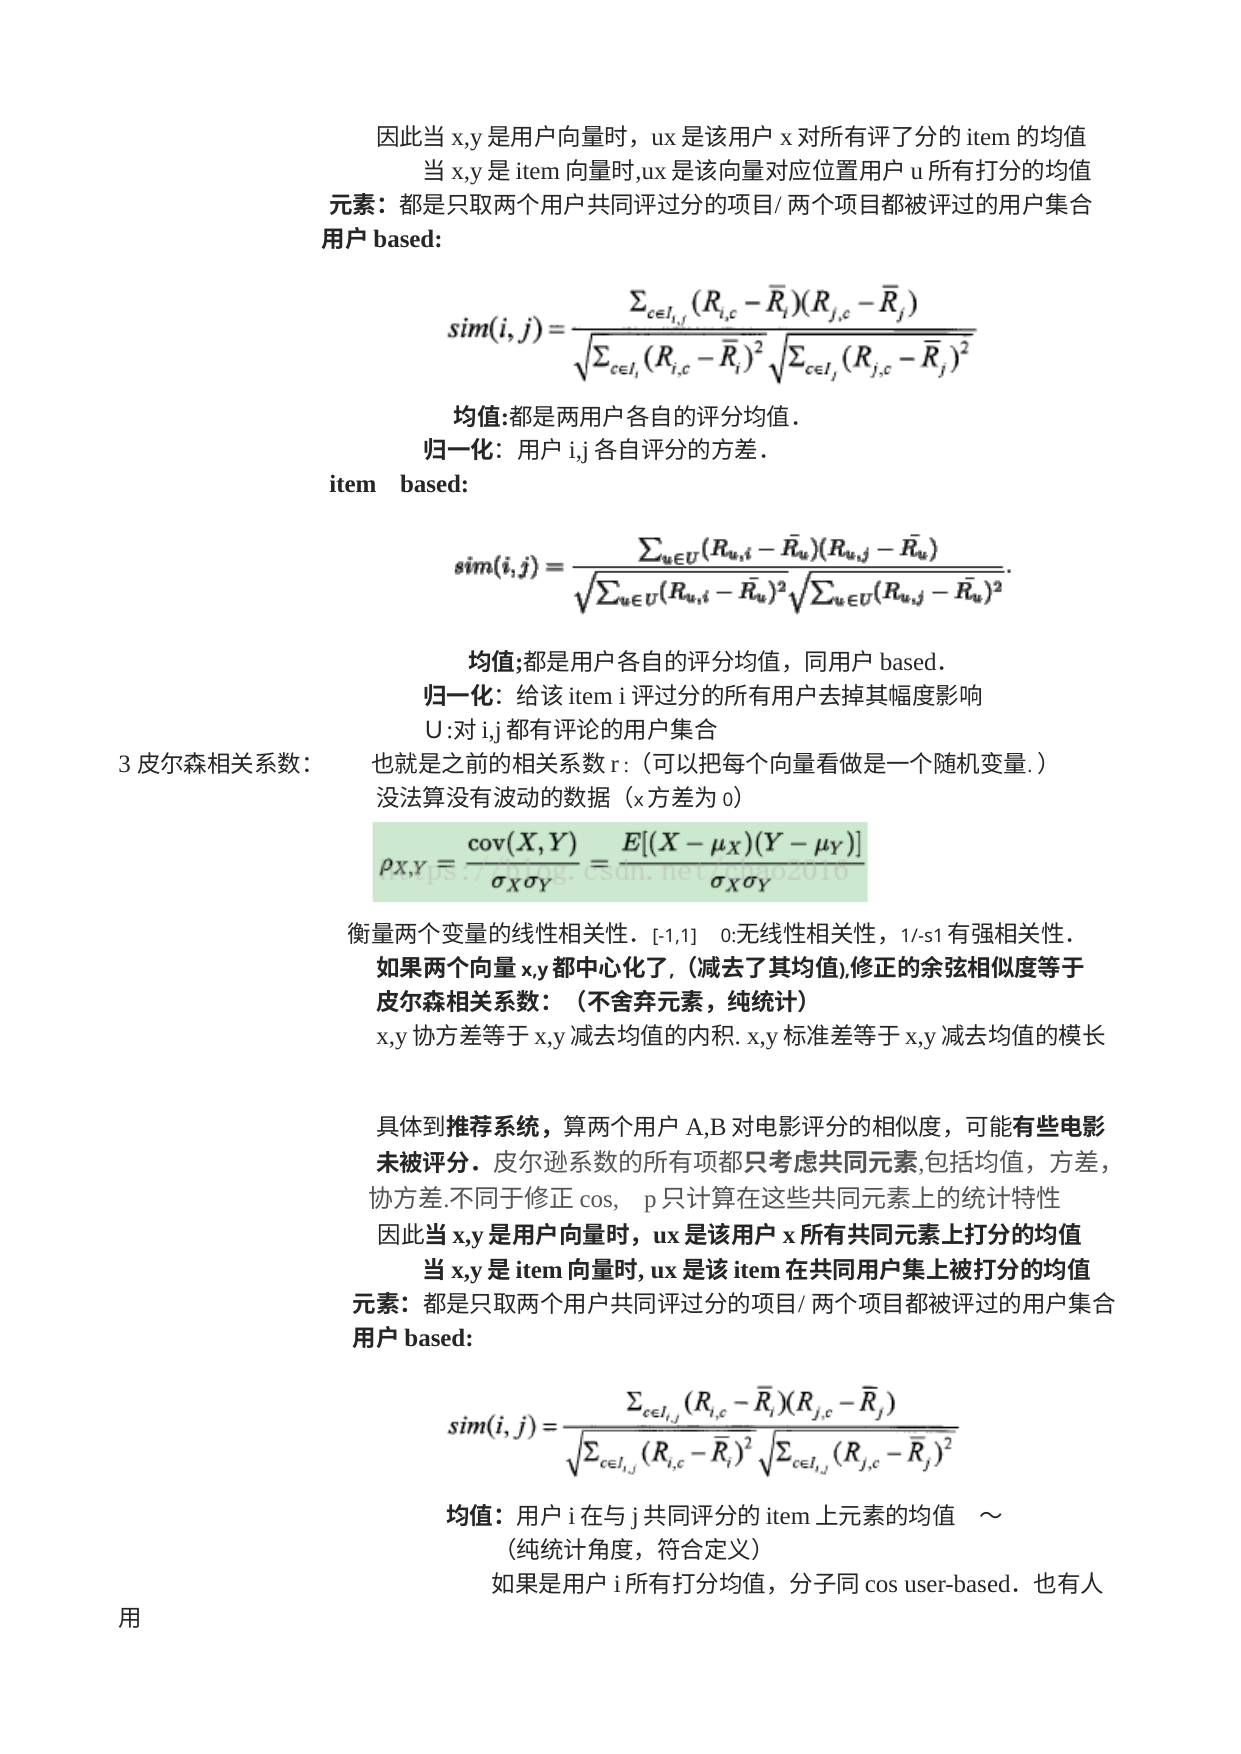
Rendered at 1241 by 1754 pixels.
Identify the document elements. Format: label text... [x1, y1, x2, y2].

text 当x,y是item向量时, ux是该item在共同用户集上被打分的均值 [118, 1251, 1122, 1285]
text 具体到推荐系统，算两个用户A,B对电影评分的相似度，可能有些电影 [118, 1108, 1122, 1142]
picture [435, 1381, 978, 1481]
text 协方差.不同于修正cos, p只计算在这些共同元素上的统计特性 [118, 1179, 1122, 1215]
text 皮尔森相关系数：（不舍弃元素，纯统计） [118, 983, 1122, 1017]
text 归一化：用户i,j各自评分的方差． [118, 432, 1122, 466]
text 均值：用户i在与j共同评分的item上元素的均值 ～ [118, 1497, 1122, 1531]
text 用户based: [118, 1319, 1122, 1353]
text Ｕ:对i,j都有评论的用户集合 [118, 711, 1122, 745]
picture [454, 530, 1011, 616]
text 没法算没有波动的数据（x方差为0） [118, 779, 1122, 813]
text 当x,y是item向量时,ux是该向量对应位置用户u所有打分的均值 [118, 152, 1122, 186]
picture [428, 278, 1021, 395]
text 因此当x,y是用户向量时，ux是该用户x所有共同元素上打分的均值 [118, 1215, 1122, 1251]
text 均值:都是两用户各自的评分均值． [118, 398, 1122, 432]
text 3 皮尔森相关系数： 也就是之前的相关系数r :（可以把每个向量看做是一个随机变量. ） [118, 745, 1122, 779]
text x,y协方差等于x,y减去均值的内积. x,y标准差等于x,y减去均值的模长 [118, 1017, 1122, 1051]
text 均值;都是用户各自的评分均值，同用户based． [118, 643, 1122, 677]
text 因此当x,y是用户向量时，ux是该用户x对所有评了分的item 的均值 [118, 118, 1122, 152]
text 归一化：给该item i评过分的所有用户去掉其幅度影响 [118, 677, 1122, 711]
text 元素：都是只取两个用户共同评过分的项目/ 两个项目都被评过的用户集合 [118, 186, 1122, 220]
text 元素：都是只取两个用户共同评过分的项目/ 两个项目都被评过的用户集合 [118, 1285, 1122, 1319]
text （纯统计角度，符合定义） [118, 1531, 1122, 1565]
text item based: [118, 466, 1122, 499]
picture [372, 822, 868, 902]
text 用户based: [118, 220, 1122, 254]
text 如果两个向量x,y都中心化了,（减去了其均值),修正的余弦相似度等于 [118, 949, 1122, 983]
text 衡量两个变量的线性相关性．[-1,1] 0:无线性相关性，1/-s1有强相关性． [118, 915, 1122, 949]
text 如果是用户i所有打分均值，分子同cos user-based．也有人用 [118, 1565, 1122, 1633]
text 未被评分．皮尔逊系数的所有项都只考虑共同元素,包括均值，方差， [118, 1142, 1122, 1179]
